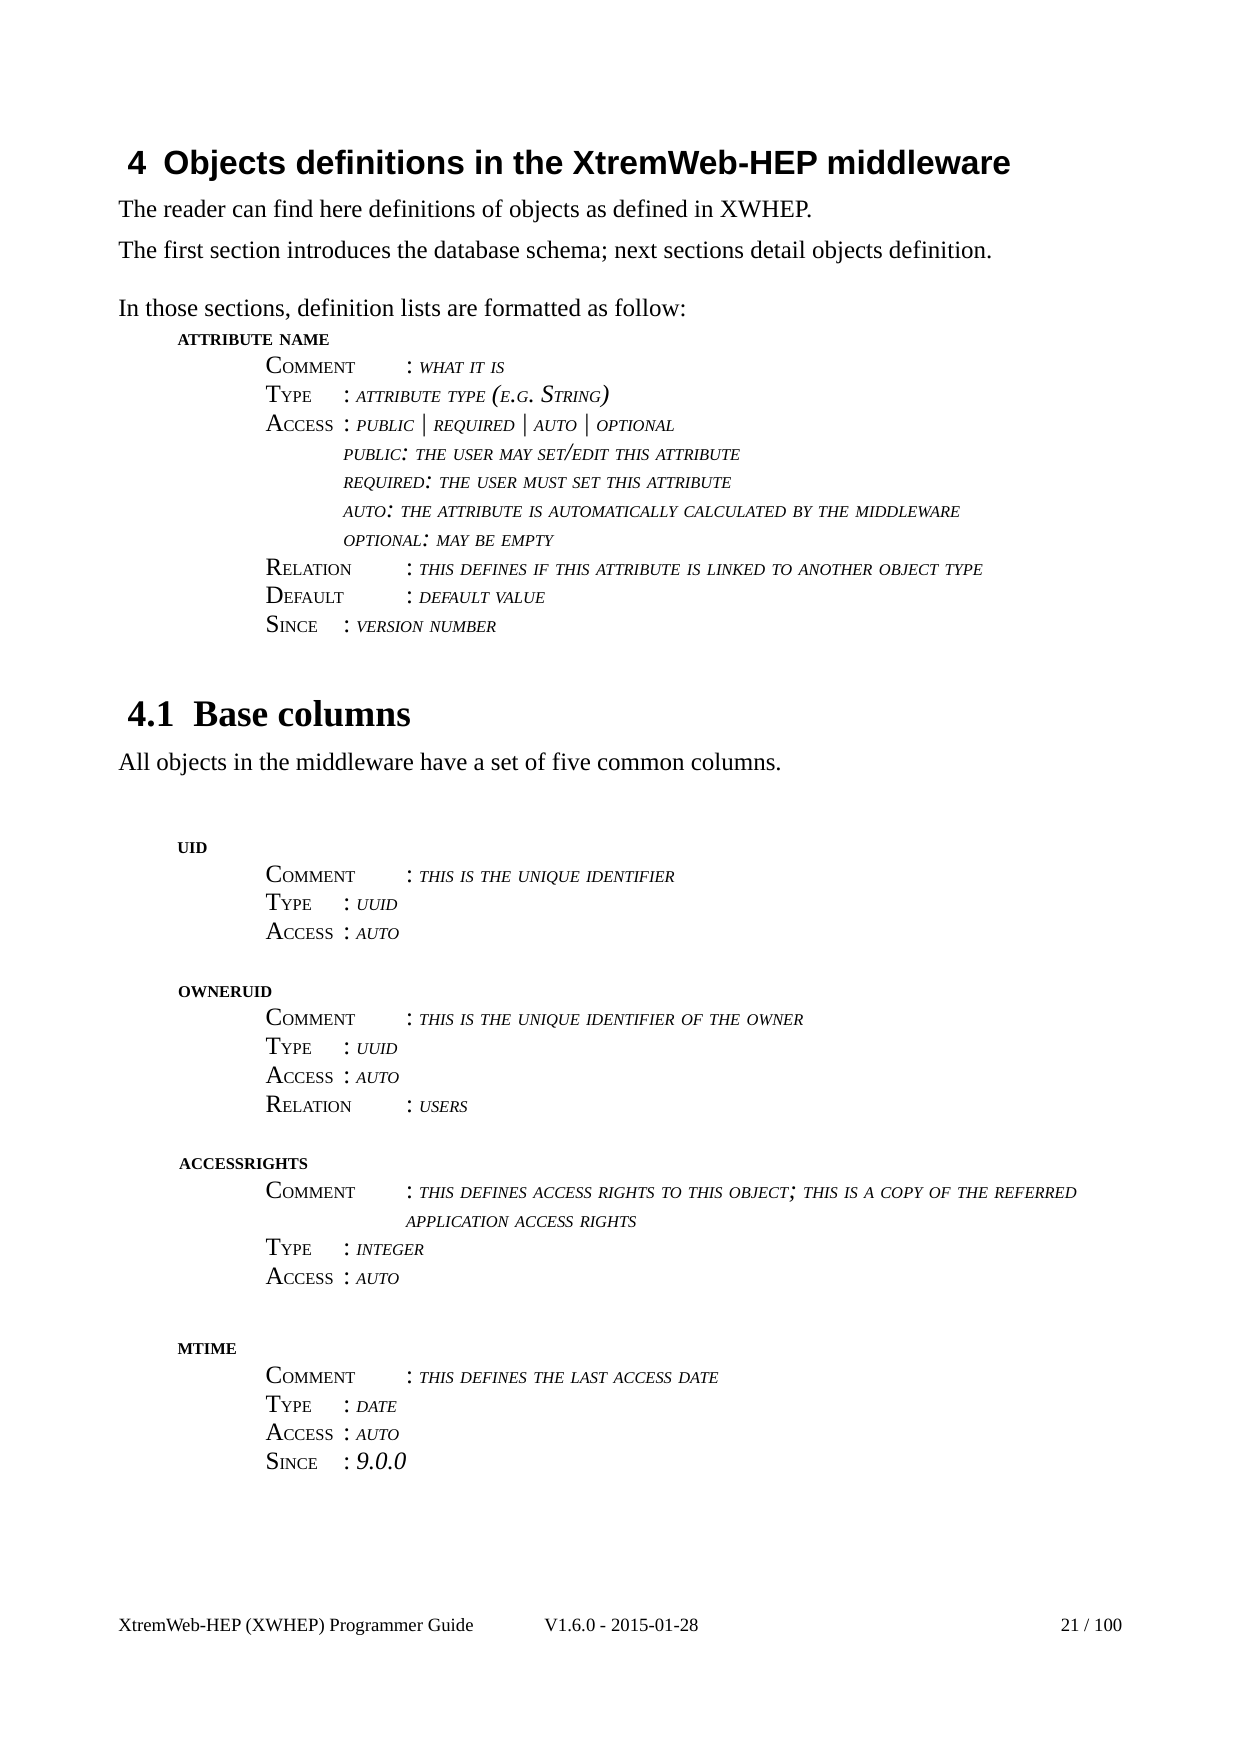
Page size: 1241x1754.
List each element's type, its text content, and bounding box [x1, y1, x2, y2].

text In those sections, definition lists are formatted as follow: [118, 293, 1122, 322]
subtitle Objects definitions in the XtremWeb-HEP middleware [118, 143, 1122, 182]
text All objects in the middleware have a set of five common columns. [118, 747, 1122, 776]
text Type : uuid [265, 887, 1122, 916]
text Comment : this is the unique identifier [265, 859, 1122, 887]
text Relation : users [265, 1089, 1122, 1117]
text auto: the attribute is automatically calculated by the middleware [265, 494, 1122, 523]
text Relation : this defines if this attribute is linked to another object type [265, 552, 1122, 581]
text The reader can find here definitions of objects as defined in XWHEP. [118, 194, 1122, 223]
text mtime [177, 1331, 1122, 1360]
text uid [118, 830, 1122, 859]
text Comment : this defines the last access date [265, 1360, 1122, 1389]
text optional: may be empty [265, 523, 1122, 552]
text Since : 9.0.0 [265, 1446, 1122, 1475]
subtitle Base columns [118, 692, 1122, 735]
text Type : uuid [265, 1031, 1122, 1060]
text Type : date [265, 1389, 1122, 1417]
text Type : integer [265, 1232, 1122, 1261]
text Access : auto [265, 1060, 1122, 1089]
text accessrights [179, 1146, 1122, 1175]
text required: the user must set this attribute [265, 466, 1122, 494]
text Access : auto [265, 1417, 1122, 1446]
text Access : public | required | auto | optional [265, 408, 1122, 437]
text Comment : this is the unique identifier of the owner [265, 1002, 1122, 1031]
text The first section introduces the database schema; next sections detail objects definition. [118, 236, 1122, 264]
text attribute name [177, 322, 1122, 351]
text Type : attribute type (e.g. String) [265, 379, 1122, 408]
text Default : default value [265, 581, 1122, 609]
text Since : version number [265, 609, 1122, 638]
text Access : auto [265, 916, 1122, 945]
text owneruid [178, 974, 1122, 1002]
text Comment : what it is [265, 351, 1122, 379]
text Access : auto [265, 1261, 1122, 1290]
text public: the user may set/edit this attribute [265, 437, 1122, 466]
text Comment : this defines access rights to this object; this is a copy of the referred application access rights [265, 1175, 1122, 1232]
